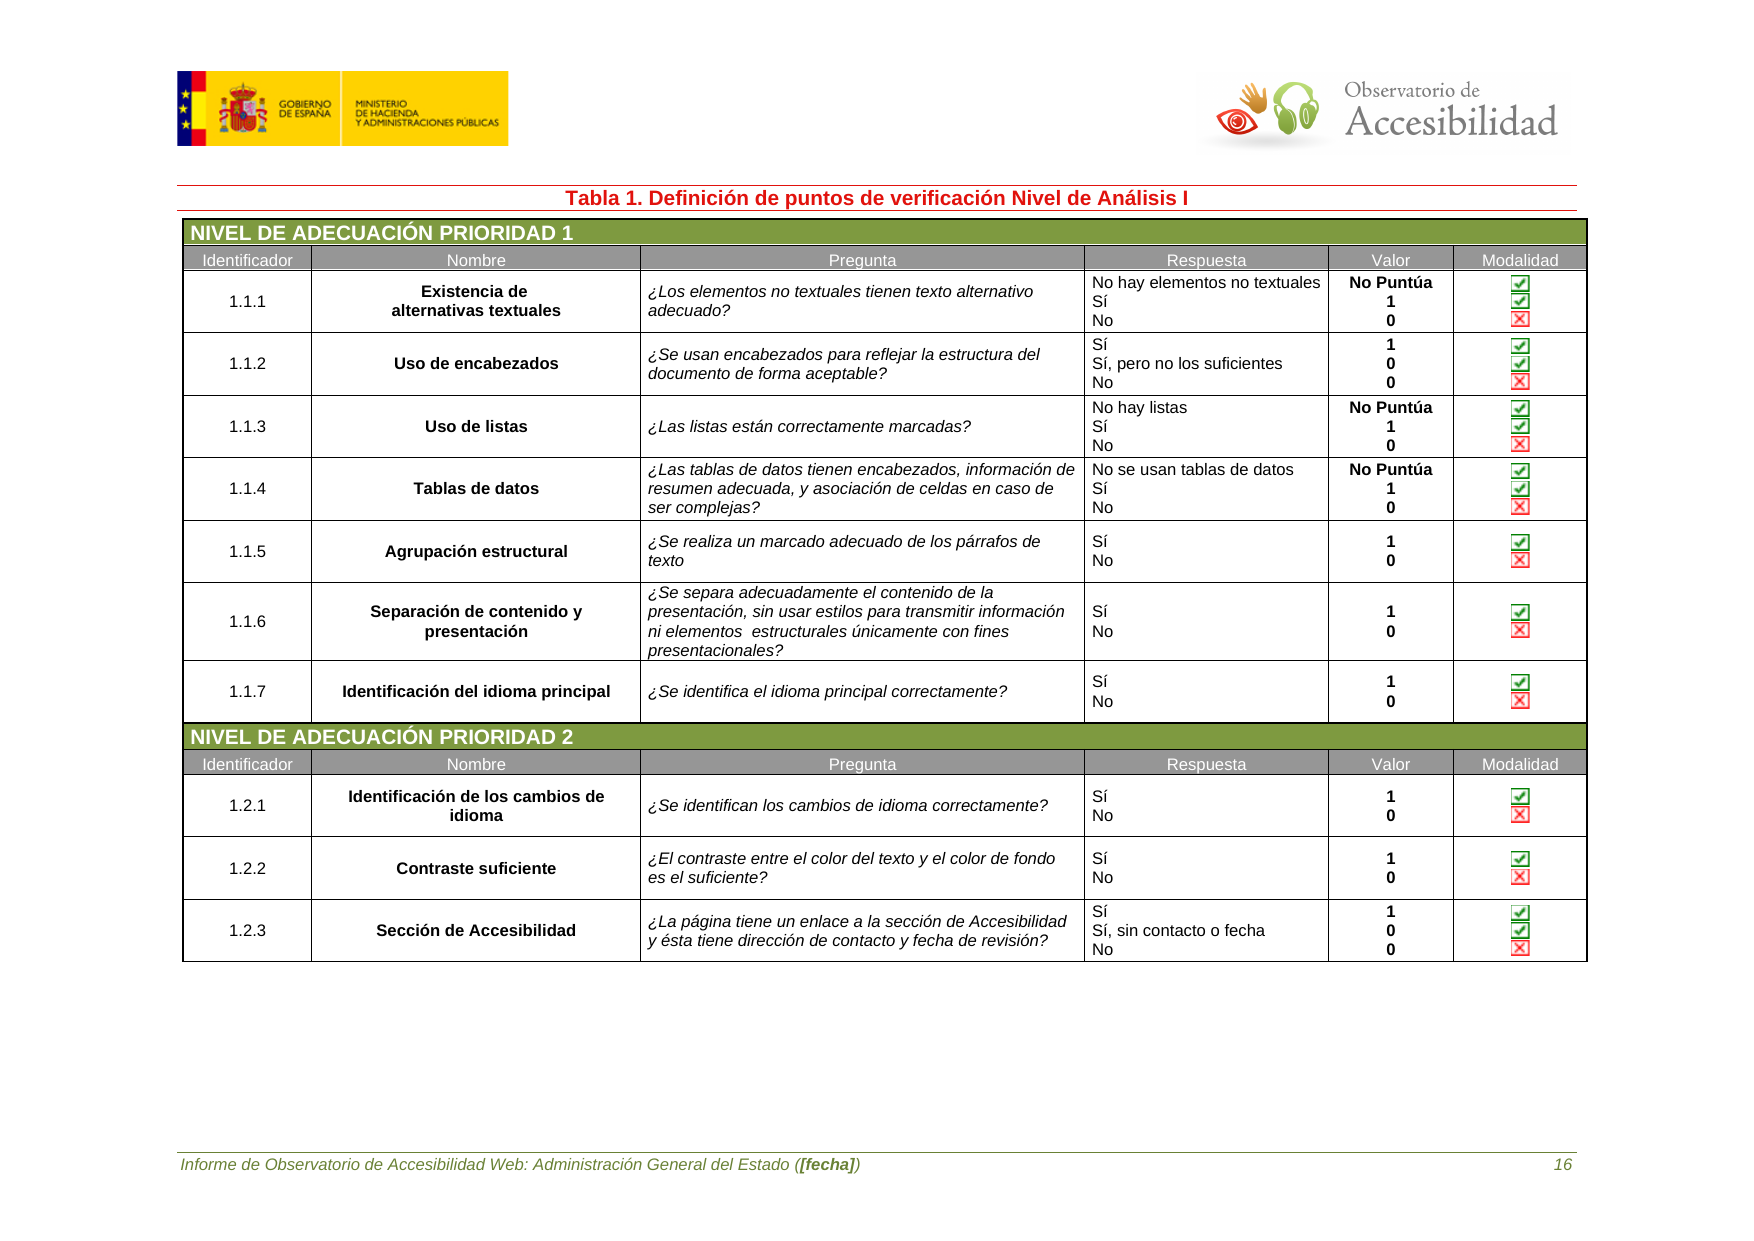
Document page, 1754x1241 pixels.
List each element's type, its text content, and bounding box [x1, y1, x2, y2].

table_cell Existencia de alternativas textuales [312, 271, 640, 332]
table_cell 1.1.3 [184, 396, 311, 457]
picture [1511, 806, 1530, 823]
table_cell Identificador [184, 750, 311, 774]
table_cell 1.1.1 [184, 271, 311, 332]
table_cell No hay listas Sí No [1085, 396, 1328, 457]
table_cell ¿Se separa adecuadamente el contenido de la presentación, sin usar estilos para transmitir información ni elementos estructurales únicamente con fines presentacionales? [641, 583, 1084, 660]
table_cell 1 0 [1329, 521, 1453, 582]
table_cell 1.1.2 [184, 333, 311, 394]
table_cell ¿Las listas están correctamente marcadas? [641, 396, 1084, 457]
table_cell Nombre [312, 750, 640, 774]
table_cell Sí No [1085, 837, 1328, 899]
picture [1511, 275, 1530, 292]
table_cell NIVEL DE ADECUACIÓN PRIORIDAD 2 [184, 724, 1586, 749]
table_cell ¿Las tablas de datos tienen encabezados, información de resumen adecuada, y asociación de celdas en caso de ser complejas? [641, 458, 1084, 519]
table_cell ¿Los elementos no textuales tienen texto alternativo adecuado? [641, 271, 1084, 332]
table_cell [1454, 271, 1586, 332]
table_cell ¿Se identifica el idioma principal correctamente? [641, 661, 1084, 722]
table_cell 1 0 [1329, 661, 1453, 722]
picture [1511, 788, 1530, 805]
table_cell Nombre [312, 246, 640, 269]
table_cell [1454, 396, 1586, 457]
picture [1511, 436, 1530, 452]
picture [1511, 498, 1530, 515]
table_cell No hay elementos no textuales Sí No [1085, 271, 1328, 332]
table_cell Identificación de los cambios de idioma [312, 775, 640, 836]
table_cell [1454, 333, 1586, 394]
table_cell ¿Se usan encabezados para reflejar la estructura del documento de forma aceptable? [641, 333, 1084, 394]
table_cell Respuesta [1085, 246, 1328, 269]
table_cell ¿Se identifican los cambios de idioma correctamente? [641, 775, 1084, 836]
table_cell Modalidad [1454, 750, 1586, 774]
picture [1511, 869, 1530, 885]
table_cell 1.1.6 [184, 583, 311, 660]
picture [1511, 922, 1530, 939]
table_cell No Puntúa 1 0 [1329, 396, 1453, 457]
table_cell Modalidad [1454, 246, 1586, 269]
text Tabla 1. Definición de puntos de verificación Nivel de Análisis I [177, 186, 1577, 210]
table_cell 1 0 0 [1329, 900, 1453, 961]
picture [177, 71, 509, 146]
table_cell Sí No [1085, 775, 1328, 836]
table_cell 1.1.7 [184, 661, 311, 722]
picture [1511, 481, 1530, 497]
table_cell Uso de listas [312, 396, 640, 457]
table_cell [1454, 458, 1586, 519]
picture [1511, 311, 1530, 327]
table_cell Uso de encabezados [312, 333, 640, 394]
table_cell 1.2.3 [184, 900, 311, 961]
picture [1511, 356, 1530, 372]
table_cell Sí No [1085, 661, 1328, 722]
table_cell Pregunta [641, 750, 1084, 774]
table_cell Valor [1329, 750, 1453, 774]
table_cell Sí Sí, pero no los suficientes No [1085, 333, 1328, 394]
table_cell Agrupación estructural [312, 521, 640, 582]
table_cell Valor [1329, 246, 1453, 269]
picture [1511, 534, 1530, 551]
picture [1511, 622, 1530, 638]
table_cell No Puntúa 1 0 [1329, 458, 1453, 519]
table_cell Tablas de datos [312, 458, 640, 519]
table_cell 1.2.2 [184, 837, 311, 899]
picture [1511, 338, 1530, 354]
picture [1511, 418, 1530, 434]
table_cell 1 0 [1329, 775, 1453, 836]
table_cell Contraste suficiente [312, 837, 640, 899]
table_cell [1454, 583, 1586, 660]
table_cell Sí No [1085, 583, 1328, 660]
picture [1511, 674, 1530, 691]
table_header NIVEL DE ADECUACIÓN PRIORIDAD 1 [184, 220, 1586, 244]
table_cell ¿Se realiza un marcado adecuado de los párrafos de texto [641, 521, 1084, 582]
table_cell Pregunta [641, 246, 1084, 269]
table_cell 1.2.1 [184, 775, 311, 836]
table_cell Respuesta [1085, 750, 1328, 774]
table_cell [1454, 775, 1586, 836]
picture [1511, 851, 1530, 867]
table_cell [1454, 900, 1586, 961]
table_cell Identificador [184, 246, 311, 269]
picture [1511, 293, 1530, 309]
table_cell No Puntúa 1 0 [1329, 271, 1453, 332]
picture [1511, 400, 1530, 417]
table_cell [1454, 521, 1586, 582]
picture [1511, 905, 1530, 921]
picture [1196, 72, 1572, 155]
table_cell 1 0 0 [1329, 333, 1453, 394]
picture [1511, 463, 1530, 479]
picture [1511, 940, 1530, 956]
picture [1511, 373, 1530, 390]
table_cell Separación de contenido y presentación [312, 583, 640, 660]
picture [1511, 692, 1530, 709]
table_cell 1.1.5 [184, 521, 311, 582]
table_cell Sí Sí, sin contacto o fecha No [1085, 900, 1328, 961]
table_cell ¿El contraste entre el color del texto y el color de fondo es el suficiente? [641, 837, 1084, 899]
table_cell [1454, 661, 1586, 722]
table_cell Identificación del idioma principal [312, 661, 640, 722]
table_cell 1 0 [1329, 837, 1453, 899]
table_cell 1 0 [1329, 583, 1453, 660]
picture [1511, 552, 1530, 568]
table_cell No se usan tablas de datos Sí No [1085, 458, 1328, 519]
table_cell [1454, 837, 1586, 899]
table_cell Sección de Accesibilidad [312, 900, 640, 961]
table_cell Sí No [1085, 521, 1328, 582]
picture [1511, 604, 1530, 621]
table_cell 1.1.4 [184, 458, 311, 519]
table_cell ¿La página tiene un enlace a la sección de Accesibilidad y ésta tiene dirección de contacto y fecha de revisión? [641, 900, 1084, 961]
